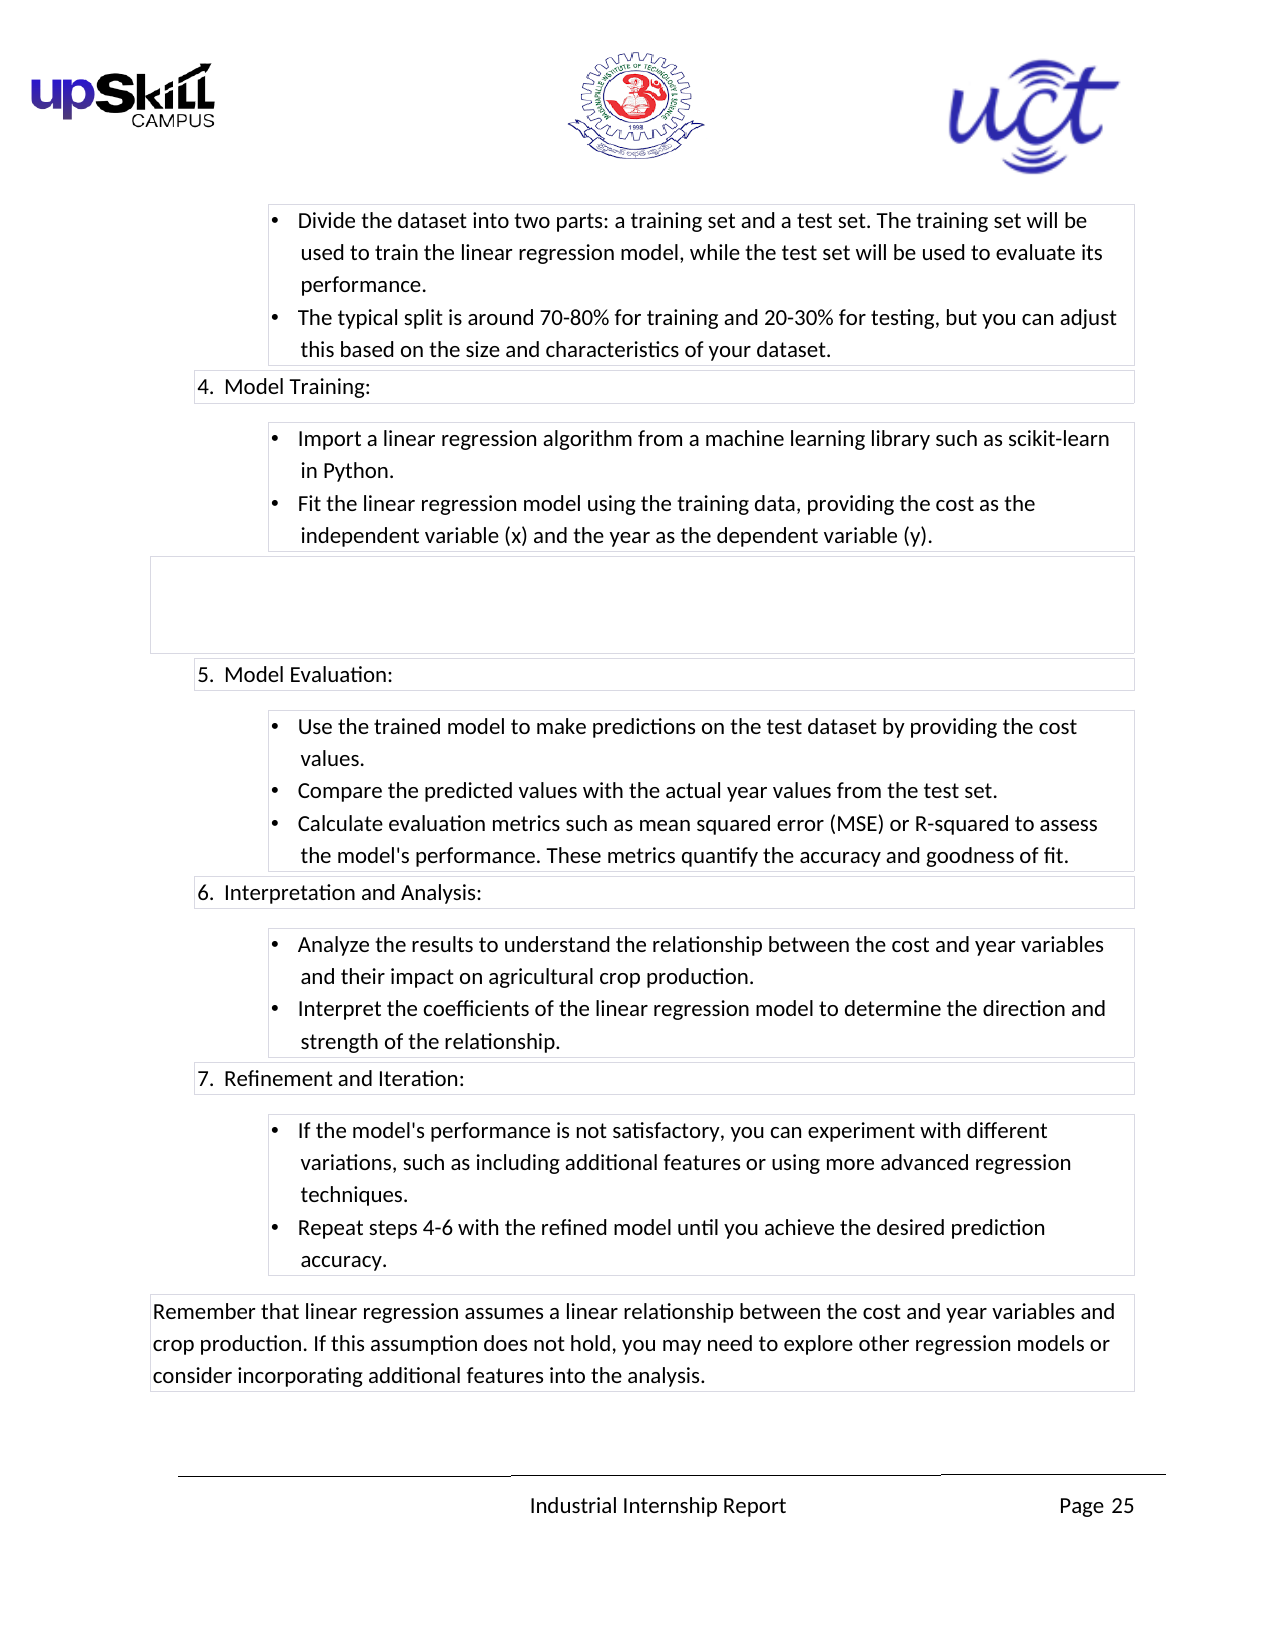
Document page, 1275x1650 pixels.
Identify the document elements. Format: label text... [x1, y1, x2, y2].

list Use the trained model to make predictions on the test dataset by providing the cost values. [269, 711, 1134, 772]
list Import a linear regression algorithm from a machine learning library such as scikit-learn in Python. [269, 423, 1134, 484]
list Compare the predicted values with the actual year values from the test set. [269, 774, 1134, 804]
list Calculate evaluation metrics such as mean squared error (MSE) or R-squared to assess the model's performance. These metrics quantify the accuracy and goodness of fit. [269, 806, 1134, 871]
list Fit the linear regression model using the training data, providing the cost as the independent variable (x) and the year as the dependent variable (y). [269, 486, 1134, 551]
list Interpret the coefficients of the linear regression model to determine the direction and strength of the relationship. [269, 992, 1134, 1057]
list Divide the dataset into two parts: a training set and a test set. The training set will be used to train the linear regression model, while the test set will be used to evaluate its performance. [269, 205, 1134, 299]
text Remember that linear regression assumes a linear relationship between the cost and year variables and crop production. If this assumption does not hold, you may need to explore other regression models or consider incorporating additional features into the analysis. [151, 1295, 1134, 1391]
list Interpretation and Analysis: [195, 877, 1134, 908]
list The typical split is around 70-80% for training and 20-30% for testing, but you can adjust this based on the size and characteristics of your dataset. [269, 300, 1134, 365]
list Refinement and Iteration: [195, 1063, 1134, 1094]
list Model Evaluation: [195, 659, 1134, 690]
list Analyze the results to understand the relationship between the cost and year variables and their impact on agricultural crop production. [269, 929, 1134, 990]
list If the model's performance is not satisfactory, you can experiment with different variations, such as including additional features or using more advanced regression techniques. [269, 1115, 1134, 1208]
list Model Training: [195, 371, 1134, 403]
list Repeat steps 4-6 with the refined model until you achieve the desired prediction accuracy. [269, 1210, 1134, 1275]
